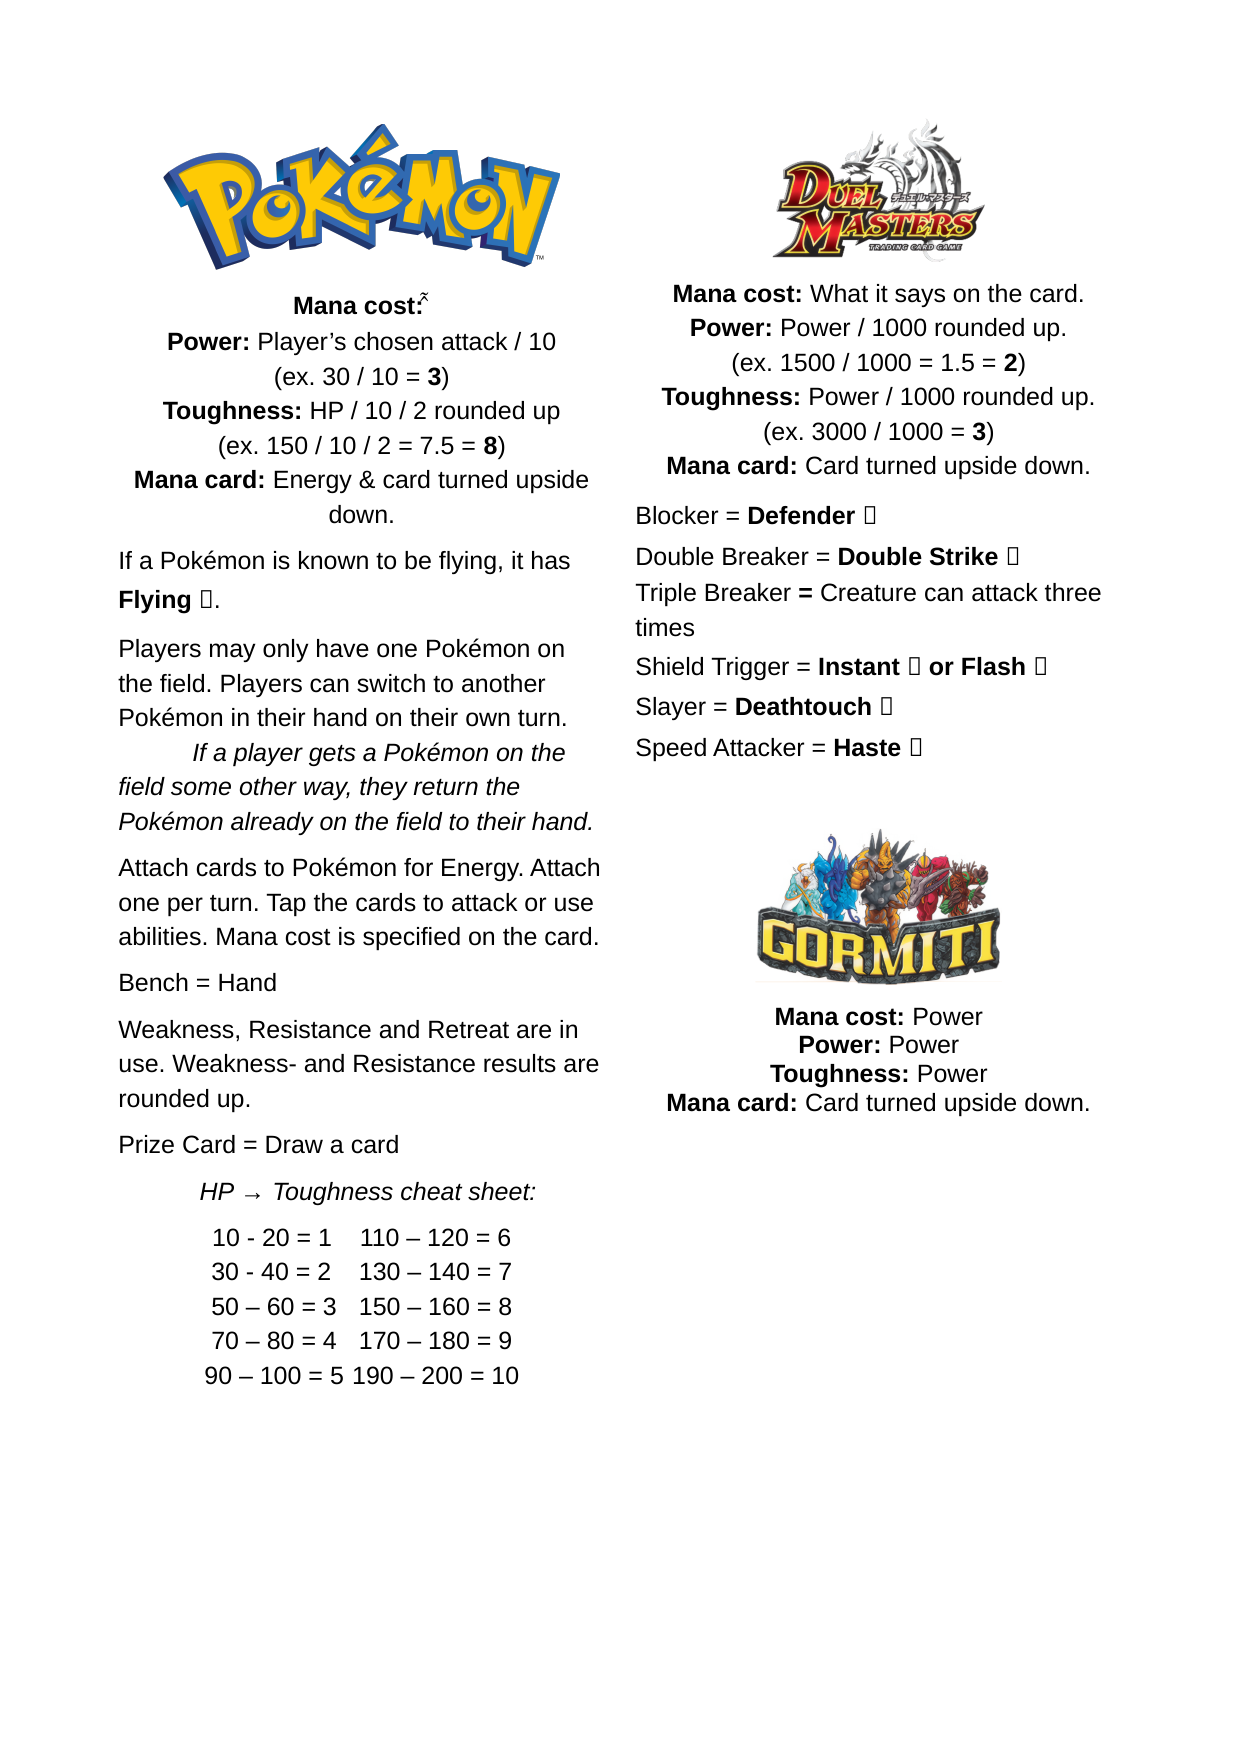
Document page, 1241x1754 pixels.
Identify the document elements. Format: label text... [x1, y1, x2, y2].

text Mana cost: What it says on the card. Power: Power / 1000 rounded up. (ex. 1500 / 1000 = 1.5 = 2) Toughness: Power / 1000 rounded up. (ex. 3000 / 1000 = 3) Mana card: Card turned upside down. [635, 279, 1122, 480]
text HP → Toughness cheat sheet: [118, 1176, 605, 1205]
text Prize Card = Draw a card [118, 1130, 605, 1159]
text 10 - 20 = 1 110 – 120 = 6 30 - 40 = 2 130 – 140 = 7 50 – 60 = 3 150 – 160 = 8 70 – 80 = 4 170 – 180 = 9 90 – 100 = 5 190 – 200 = 10 [118, 1223, 605, 1389]
picture [163, 124, 560, 270]
picture [755, 828, 1002, 985]
text Weakness, Resistance and Retreat are in use. Weakness- and Resistance results are rounded up. [118, 1015, 605, 1112]
text Mana cost:  Power: Player’s chosen attack / 10 (ex. 30 / 10 = 3) Toughness: HP / 10 / 2 rounded up (ex. 150 / 10 / 2 = 7.5 = 8) Mana card: Energy & card turned upside down. [118, 288, 605, 528]
text If a Pokémon is known to be flying, it has Flying . [118, 546, 605, 616]
text Mana cost: Power Power: Power Toughness: Power Mana card: Card turned upside down. [635, 1002, 1122, 1117]
picture [772, 118, 985, 262]
text Blocker = Defender  Double Breaker = Double Strike  Triple Breaker = Creature can attack three times Shield Trigger = Instant  or Flash  Slayer = Deathtouch  Speed Attacker = Haste  [635, 497, 1122, 764]
text Players may only have one Pokémon on the field. Players can switch to another Pokémon in their hand on their own turn. If a player gets a Pokémon on the field some other way, they return the Pokémon already on the field to their hand. [118, 634, 605, 836]
text Bench = Hand [118, 968, 605, 997]
text Attach cards to Pokémon for Energy. Attach one per turn. Tap the cards to attack or use abilities. Mana cost is specified on the card. [118, 853, 605, 951]
